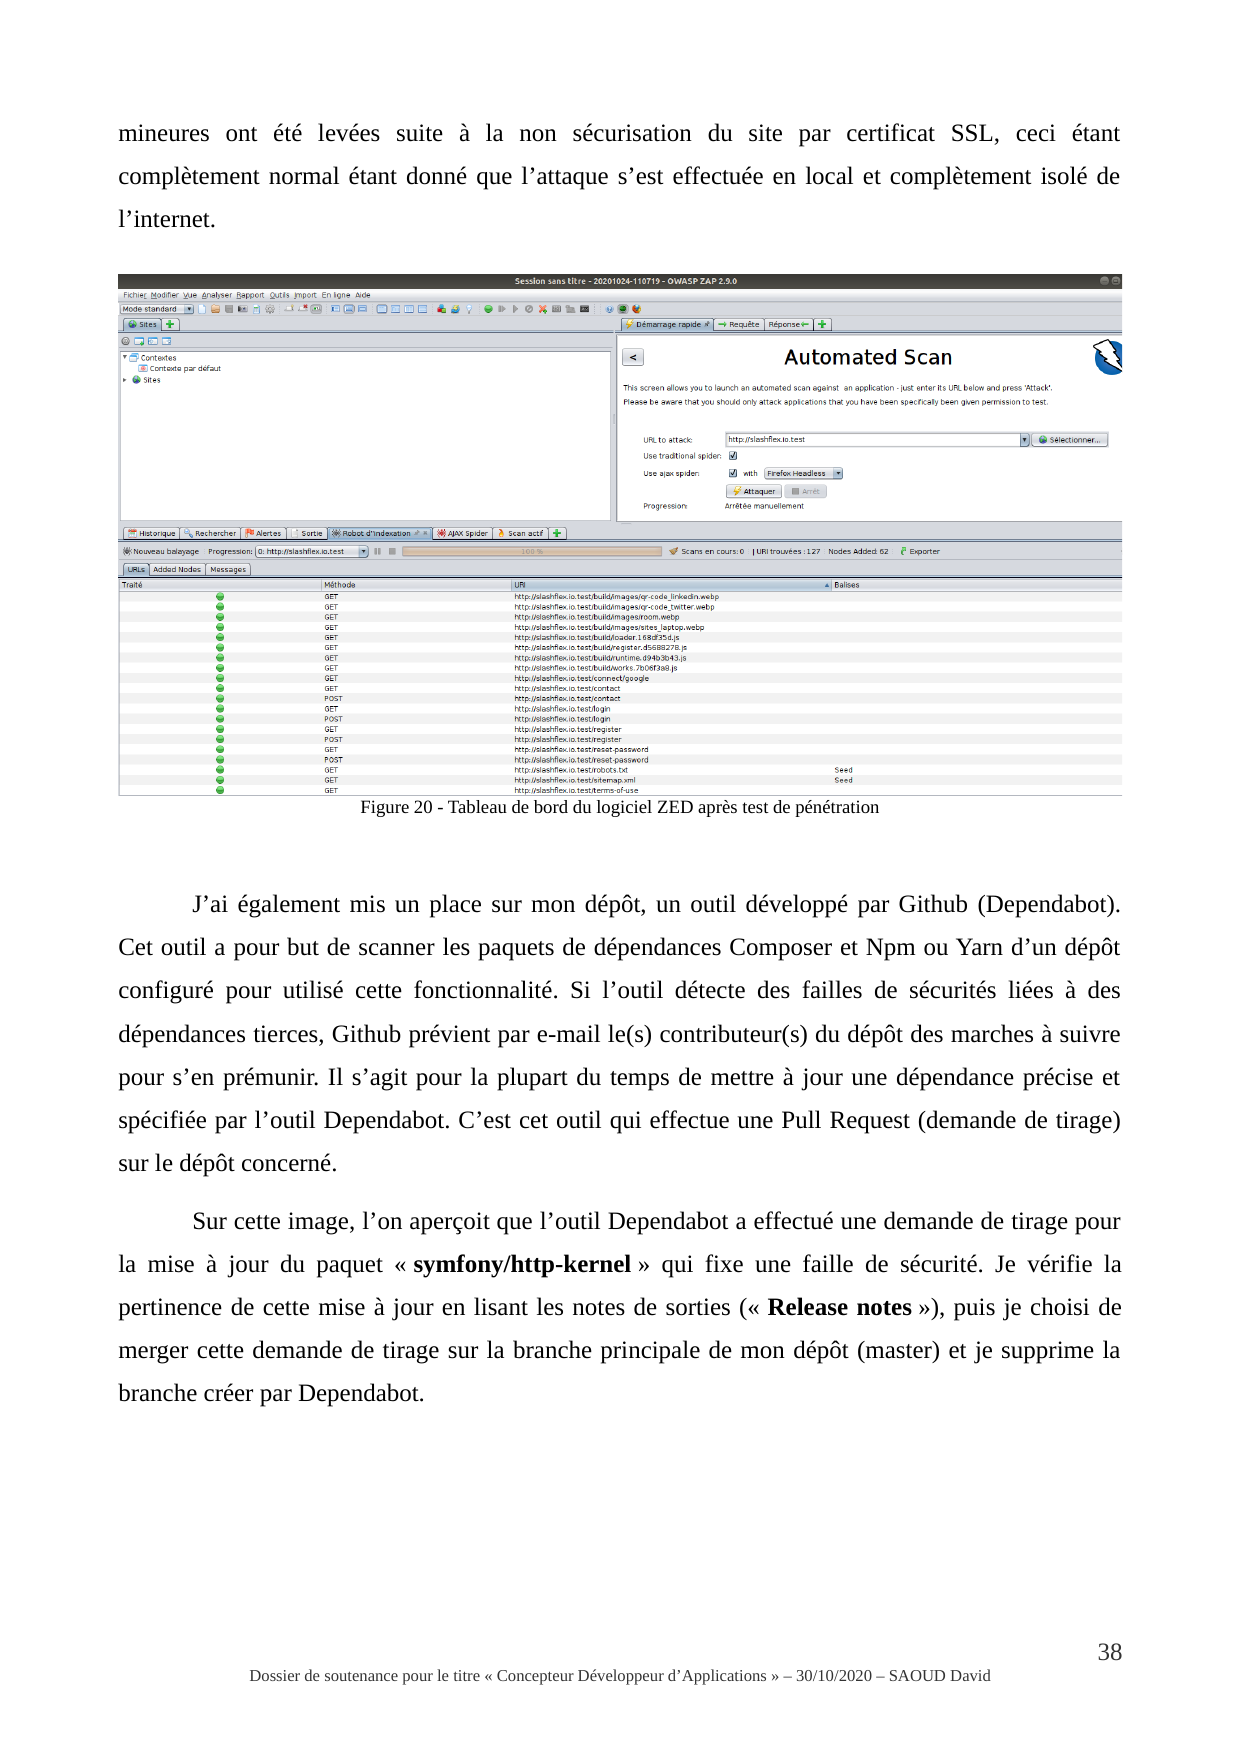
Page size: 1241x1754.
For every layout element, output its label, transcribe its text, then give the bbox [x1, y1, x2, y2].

text Figure 20 - Tableau de bord du logiciel ZED après test de pénétration [118, 796, 1122, 817]
text J’ai également mis un place sur mon dépôt, un outil développé par Github (Dependabot). Cet outil a pour but de scanner les paquets de dépendances Composer et Npm ou Yarn d’un dépôt configuré pour utilisé cette fonctionnalité. Si l’outil détecte des failles de sécurités liées à des dépendances tierces, Github prévient par e-mail le(s) contributeur(s) du dépôt des marches à suivre pour s’en prémunir. Il s’agit pour la plupart du temps de mettre à jour une dépendance précise et spécifiée par l’outil Dependabot. C’est cet outil qui effectue une Pull Request (demande de tirage) sur le dépôt concerné. [118, 889, 1122, 1177]
picture [118, 274, 1123, 796]
text Sur cette image, l’on aperçoit que l’outil Dependabot a effectué une demande de tirage pour la mise à jour du paquet « symfony/http-kernel » qui fixe une faille de sécurité. Je vérifie la pertinence de cette mise à jour en lisant les notes de sorties (« Release notes »), puis je choisi de merger cette demande de tirage sur la branche principale de mon dépôt (master) et je supprime la branche créer par Dependabot. [118, 1206, 1122, 1407]
text mineures ont été levées suite à la non sécurisation du site par certificat SSL, ceci étant complètement normal étant donné que l’attaque s’est effectuée en local et complètement isolé de l’internet. [118, 118, 1122, 233]
